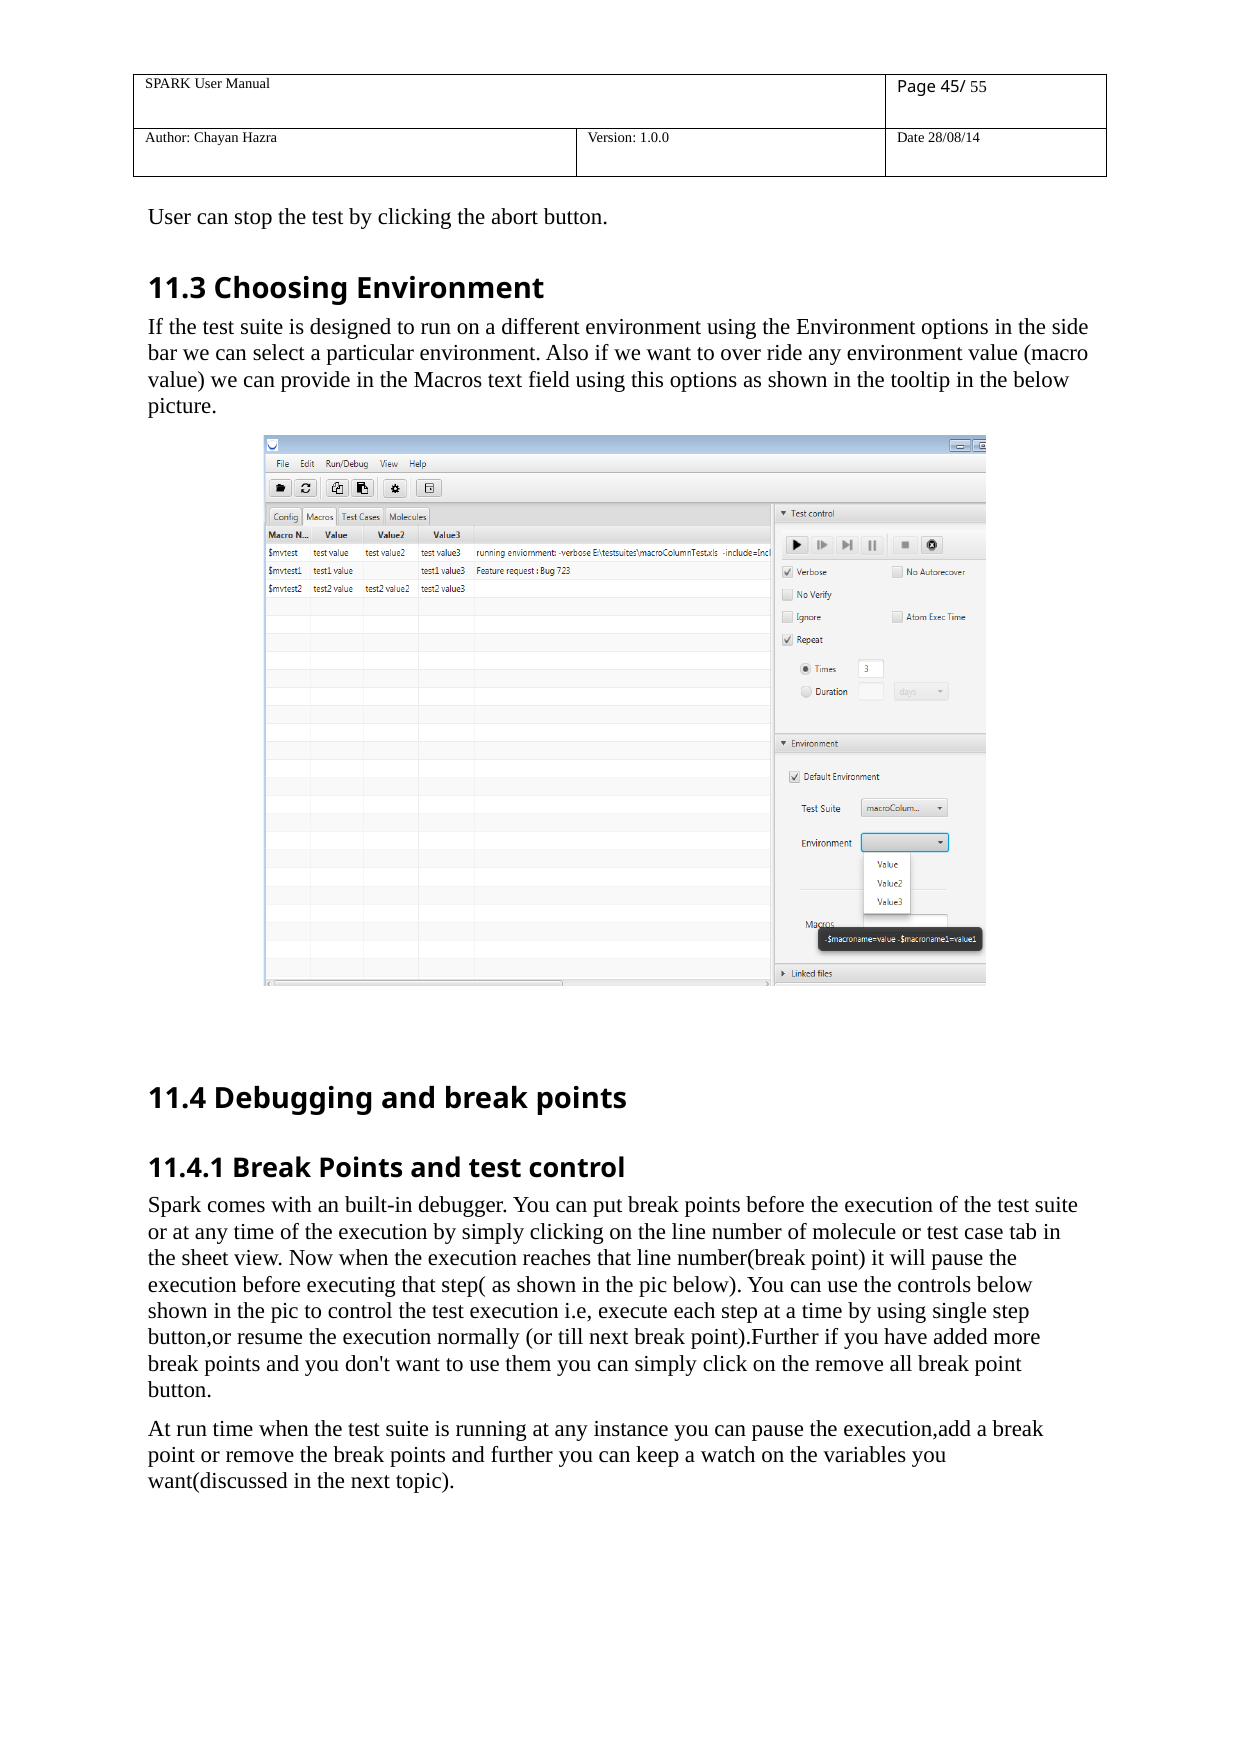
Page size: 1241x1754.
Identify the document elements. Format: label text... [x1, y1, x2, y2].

subtitle 11.4 Debugging and break points [148, 1077, 1092, 1117]
subtitle 11.3 Choosing Environment [148, 267, 1092, 307]
picture [263, 435, 986, 986]
text Spark comes with an built-in debugger. You can put break points before the execution of the test suite or at any time of the execution by simply clicking on the line number of molecule or test case tab in the sheet view. Now when the execution reaches that line number(break point) it will pause the execution before executing that step( as shown in the pic below). You can use the controls below shown in the pic to control the test execution i.e, execute each step at a time by using single step button,or resume the execution normally (or till next break point).Further if you have added more break points and you don't want to use them you can simply click on the remove all break point button. [148, 1192, 1092, 1402]
subtitle 11.4.1 Break Points and test control [148, 1148, 1092, 1185]
text User can stop the test by clicking the abort button. [148, 203, 1092, 229]
text If the test suite is designed to run on a different environment using the Environment options in the side bar we can select a particular environment. Also if we want to over ride any environment value (macro value) we can provide in the Macros text field using this options as shown in the tooltip in the below picture. [148, 313, 1092, 418]
text At run time when the test suite is running at any instance you can pause the execution,add a break point or remove the break points and further you can keep a watch on the variables you want(discussed in the next topic). [148, 1415, 1092, 1494]
